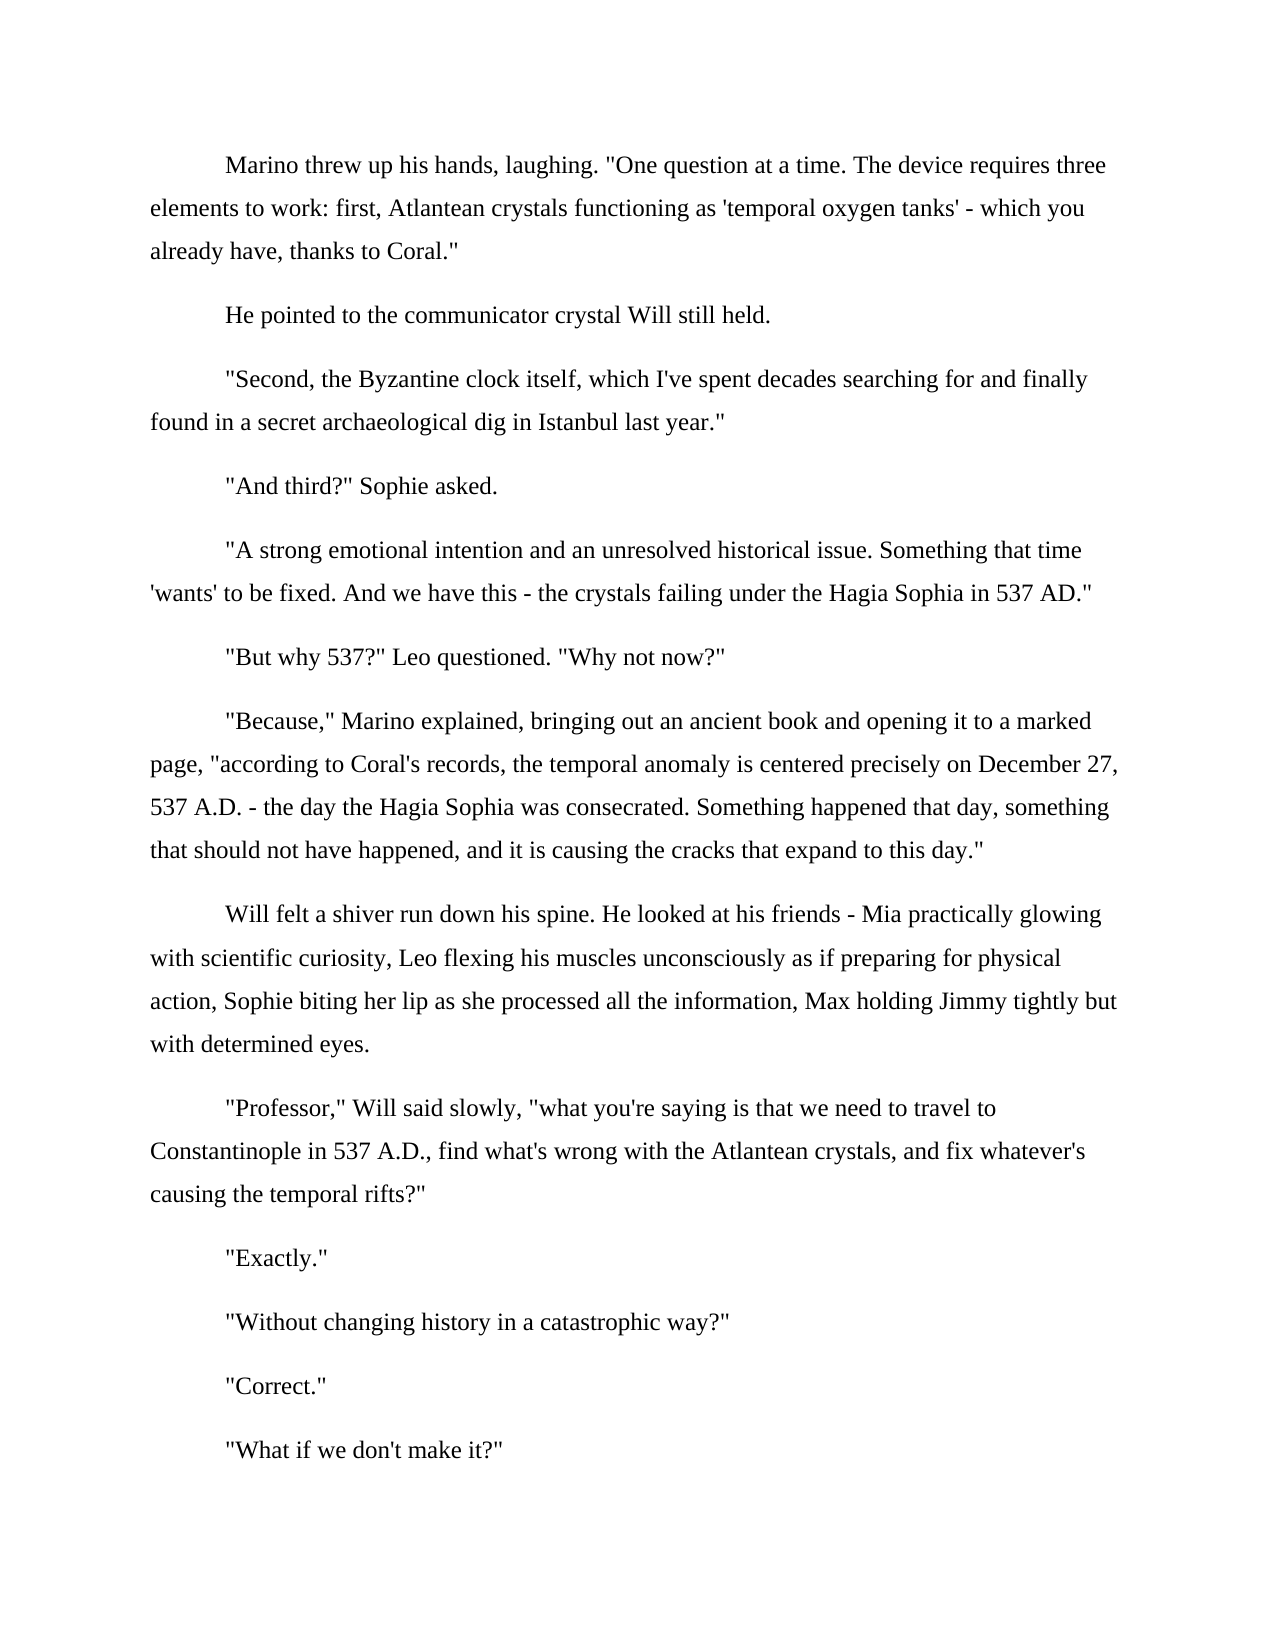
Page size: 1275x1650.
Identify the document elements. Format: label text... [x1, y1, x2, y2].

text "But why 537?" Leo questioned. "Why not now?" [150, 642, 1125, 671]
text "Exactly." [150, 1243, 1125, 1272]
text Will felt a shiver run down his spine. He looked at his friends - Mia practically glowing with scientific curiosity, Leo flexing his muscles unconsciously as if preparing for physical action, Sophie biting her lip as she processed all the information, Max holding Jimmy tightly but with determined eyes. [150, 899, 1125, 1058]
text "Second, the Byzantine clock itself, which I've spent decades searching for and finally found in a secret archaeological dig in Istanbul last year." [150, 364, 1125, 436]
text "Correct." [150, 1371, 1125, 1400]
text "Because," Marino explained, bringing out an ancient book and opening it to a marked page, "according to Coral's records, the temporal anomaly is centered precisely on December 27, 537 A.D. - the day the Hagia Sophia was consecrated. Something happened that day, something that should not have happened, and it is causing the cracks that expand to this day." [150, 706, 1125, 864]
text He pointed to the communicator crystal Will still held. [150, 300, 1125, 329]
text "A strong emotional intention and an unresolved historical issue. Something that time 'wants' to be fixed. And we have this - the crystals failing under the Hagia Sophia in 537 AD." [150, 535, 1125, 607]
text "And third?" Sophie asked. [150, 471, 1125, 500]
text Marino threw up his hands, laughing. "One question at a time. The device requires three elements to work: first, Atlantean crystals functioning as 'temporal oxygen tanks' - which you already have, thanks to Coral." [150, 150, 1125, 265]
text "Without changing history in a catastrophic way?" [150, 1307, 1125, 1336]
text "What if we don't make it?" [150, 1435, 1125, 1464]
text "Professor," Will said slowly, "what you're saying is that we need to travel to Constantinople in 537 A.D., find what's wrong with the Atlantean crystals, and fix whatever's causing the temporal rifts?" [150, 1093, 1125, 1208]
